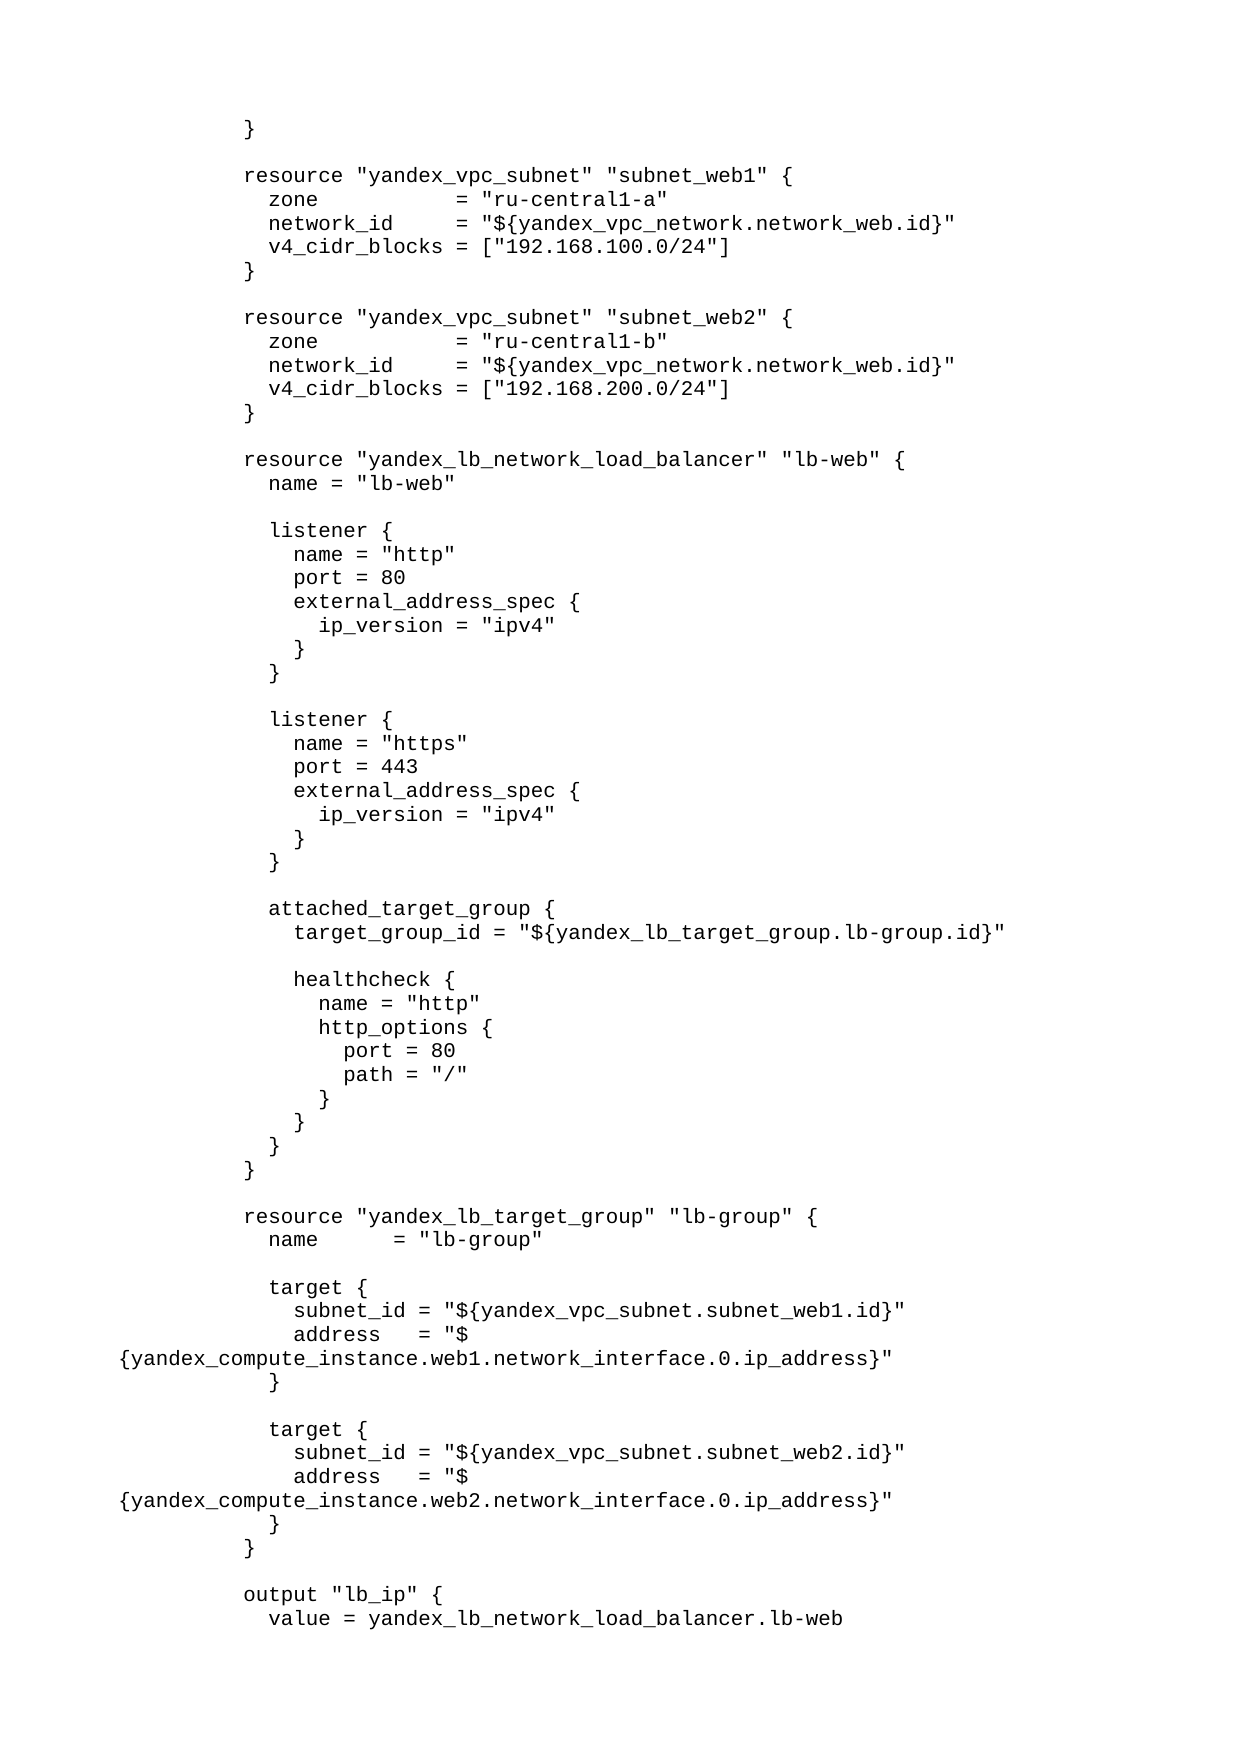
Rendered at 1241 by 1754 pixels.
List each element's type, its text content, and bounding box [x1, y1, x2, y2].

text } [118, 1111, 1122, 1135]
text ip_version = "ipv4" [118, 615, 1122, 638]
text attached_target_group { [118, 898, 1122, 922]
text name = "http" [118, 993, 1122, 1017]
text zone = "ru-central1-a" [118, 189, 1122, 213]
text name = "http" [118, 544, 1122, 567]
text listener { [118, 709, 1122, 733]
text } [118, 1513, 1122, 1537]
text } [118, 260, 1122, 284]
text } [118, 851, 1122, 875]
text value = yandex_lb_network_load_balancer.lb-web [118, 1608, 1122, 1631]
text } [118, 1371, 1122, 1395]
text v4_cidr_blocks = ["192.168.100.0/24"] [118, 236, 1122, 260]
text resource "yandex_vpc_subnet" "subnet_web1" { [118, 165, 1122, 189]
text address = "${yandex_compute_instance.web2.network_interface.0.ip_address}" [118, 1466, 1122, 1513]
text path = "/" [118, 1064, 1122, 1088]
text } [118, 638, 1122, 662]
text output "lb_ip" { [118, 1584, 1122, 1608]
text subnet_id = "${yandex_vpc_subnet.subnet_web2.id}" [118, 1442, 1122, 1466]
text name = "https" [118, 733, 1122, 757]
text } [118, 1088, 1122, 1111]
text external_address_spec { [118, 591, 1122, 615]
text healthcheck { [118, 969, 1122, 993]
text resource "yandex_lb_network_load_balancer" "lb-web" { [118, 449, 1122, 473]
text } [118, 827, 1122, 851]
text name = "lb-web" [118, 473, 1122, 496]
text ip_version = "ipv4" [118, 804, 1122, 827]
text port = 443 [118, 757, 1122, 780]
text http_options { [118, 1017, 1122, 1040]
text subnet_id = "${yandex_vpc_subnet.subnet_web1.id}" [118, 1300, 1122, 1324]
text } [118, 662, 1122, 686]
text } [118, 1158, 1122, 1182]
text v4_cidr_blocks = ["192.168.200.0/24"] [118, 378, 1122, 402]
text target { [118, 1277, 1122, 1300]
text } [118, 1135, 1122, 1158]
text address = "${yandex_compute_instance.web1.network_interface.0.ip_address}" [118, 1324, 1122, 1371]
text network_id = "${yandex_vpc_network.network_web.id}" [118, 213, 1122, 236]
text } [118, 402, 1122, 426]
text resource "yandex_lb_target_group" "lb-group" { [118, 1206, 1122, 1229]
text resource "yandex_vpc_subnet" "subnet_web2" { [118, 307, 1122, 331]
text port = 80 [118, 567, 1122, 591]
text port = 80 [118, 1040, 1122, 1064]
text target_group_id = "${yandex_lb_target_group.lb-group.id}" [118, 922, 1122, 946]
text name = "lb-group" [118, 1229, 1122, 1253]
text target { [118, 1419, 1122, 1442]
text listener { [118, 520, 1122, 544]
text } [118, 118, 1122, 142]
text zone = "ru-central1-b" [118, 331, 1122, 354]
text external_address_spec { [118, 780, 1122, 804]
text network_id = "${yandex_vpc_network.network_web.id}" [118, 354, 1122, 378]
text } [118, 1537, 1122, 1561]
